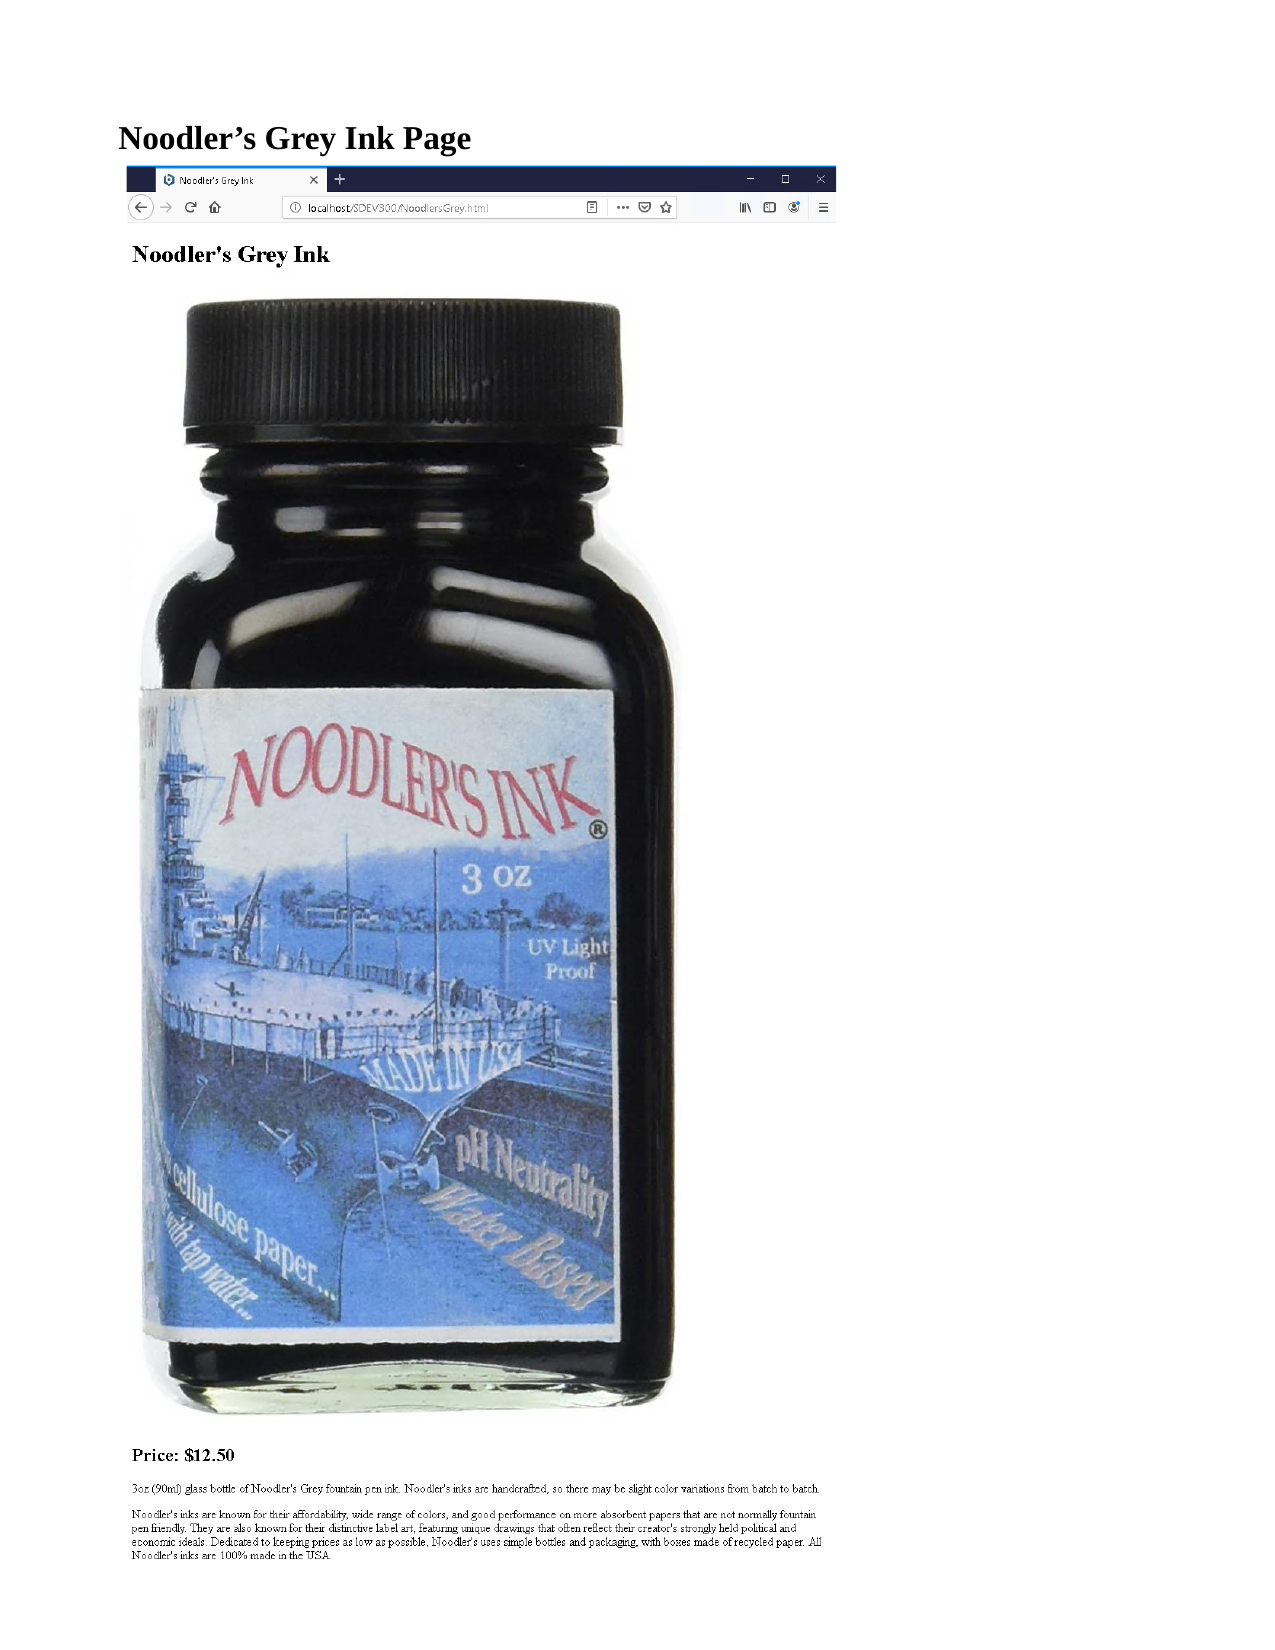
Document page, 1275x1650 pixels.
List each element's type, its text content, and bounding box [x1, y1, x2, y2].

text Noodler’s Grey Ink Page [118, 118, 1157, 156]
picture [126, 165, 837, 1559]
